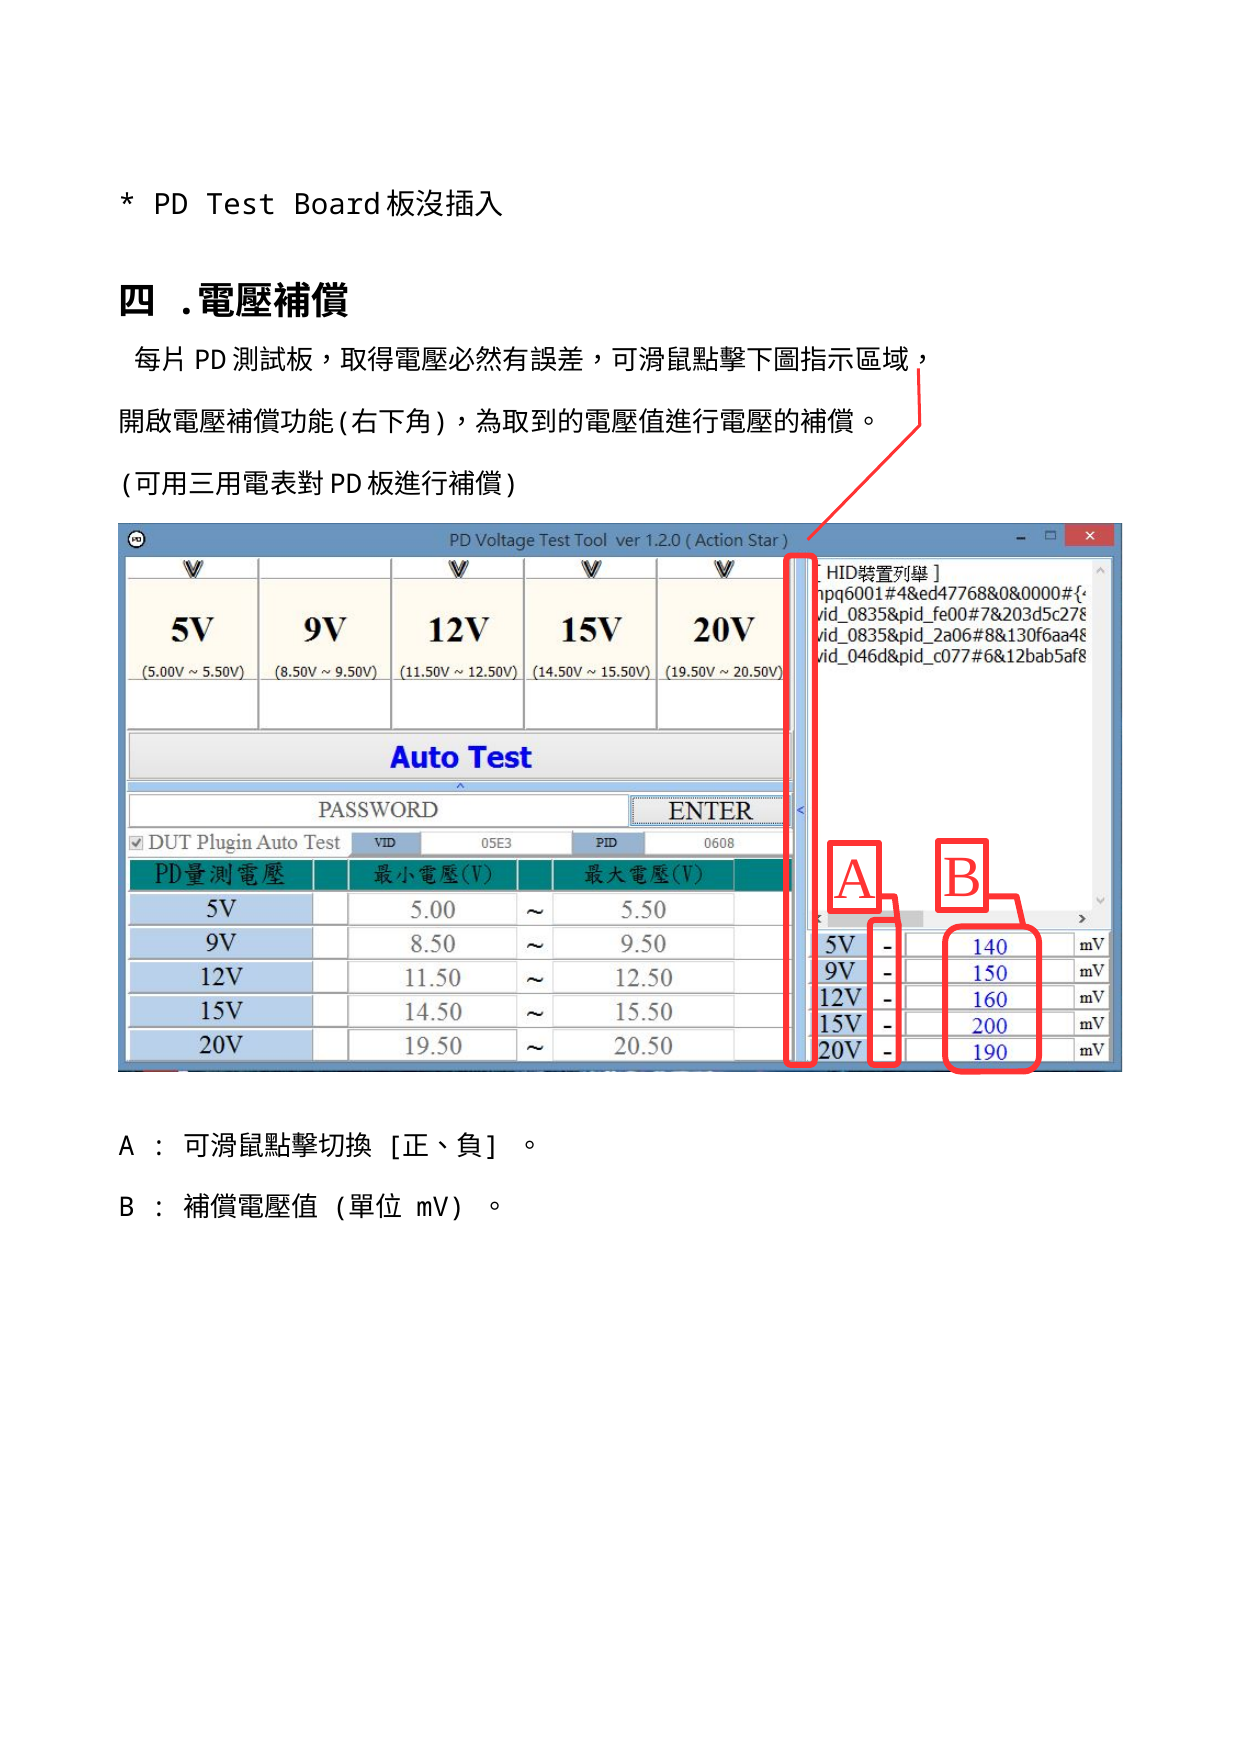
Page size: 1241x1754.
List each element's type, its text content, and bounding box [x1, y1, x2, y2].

picture [949, 930, 1036, 1068]
subtitle 四 .電壓補償 [118, 271, 1122, 326]
text [849, 462, 1122, 501]
text [910, 400, 1122, 439]
text B : 補償電壓值 (單位 mV) 。 [118, 1185, 1122, 1225]
text 開啟電壓補償功能(右下角)，為取到的電壓值進行電壓的補償。 [118, 400, 918, 439]
text * PD Test Board板沒插入 [118, 180, 1122, 223]
text (可用三用電表對PD板進行補償) [118, 462, 880, 501]
picture [118, 523, 1123, 1072]
text 每片PD測試板，取得電壓必然有誤差，可滑鼠點擊下圖指示區域， [118, 338, 1122, 378]
text A : 可滑鼠點擊切換 [正、負] 。 [118, 1072, 1122, 1163]
